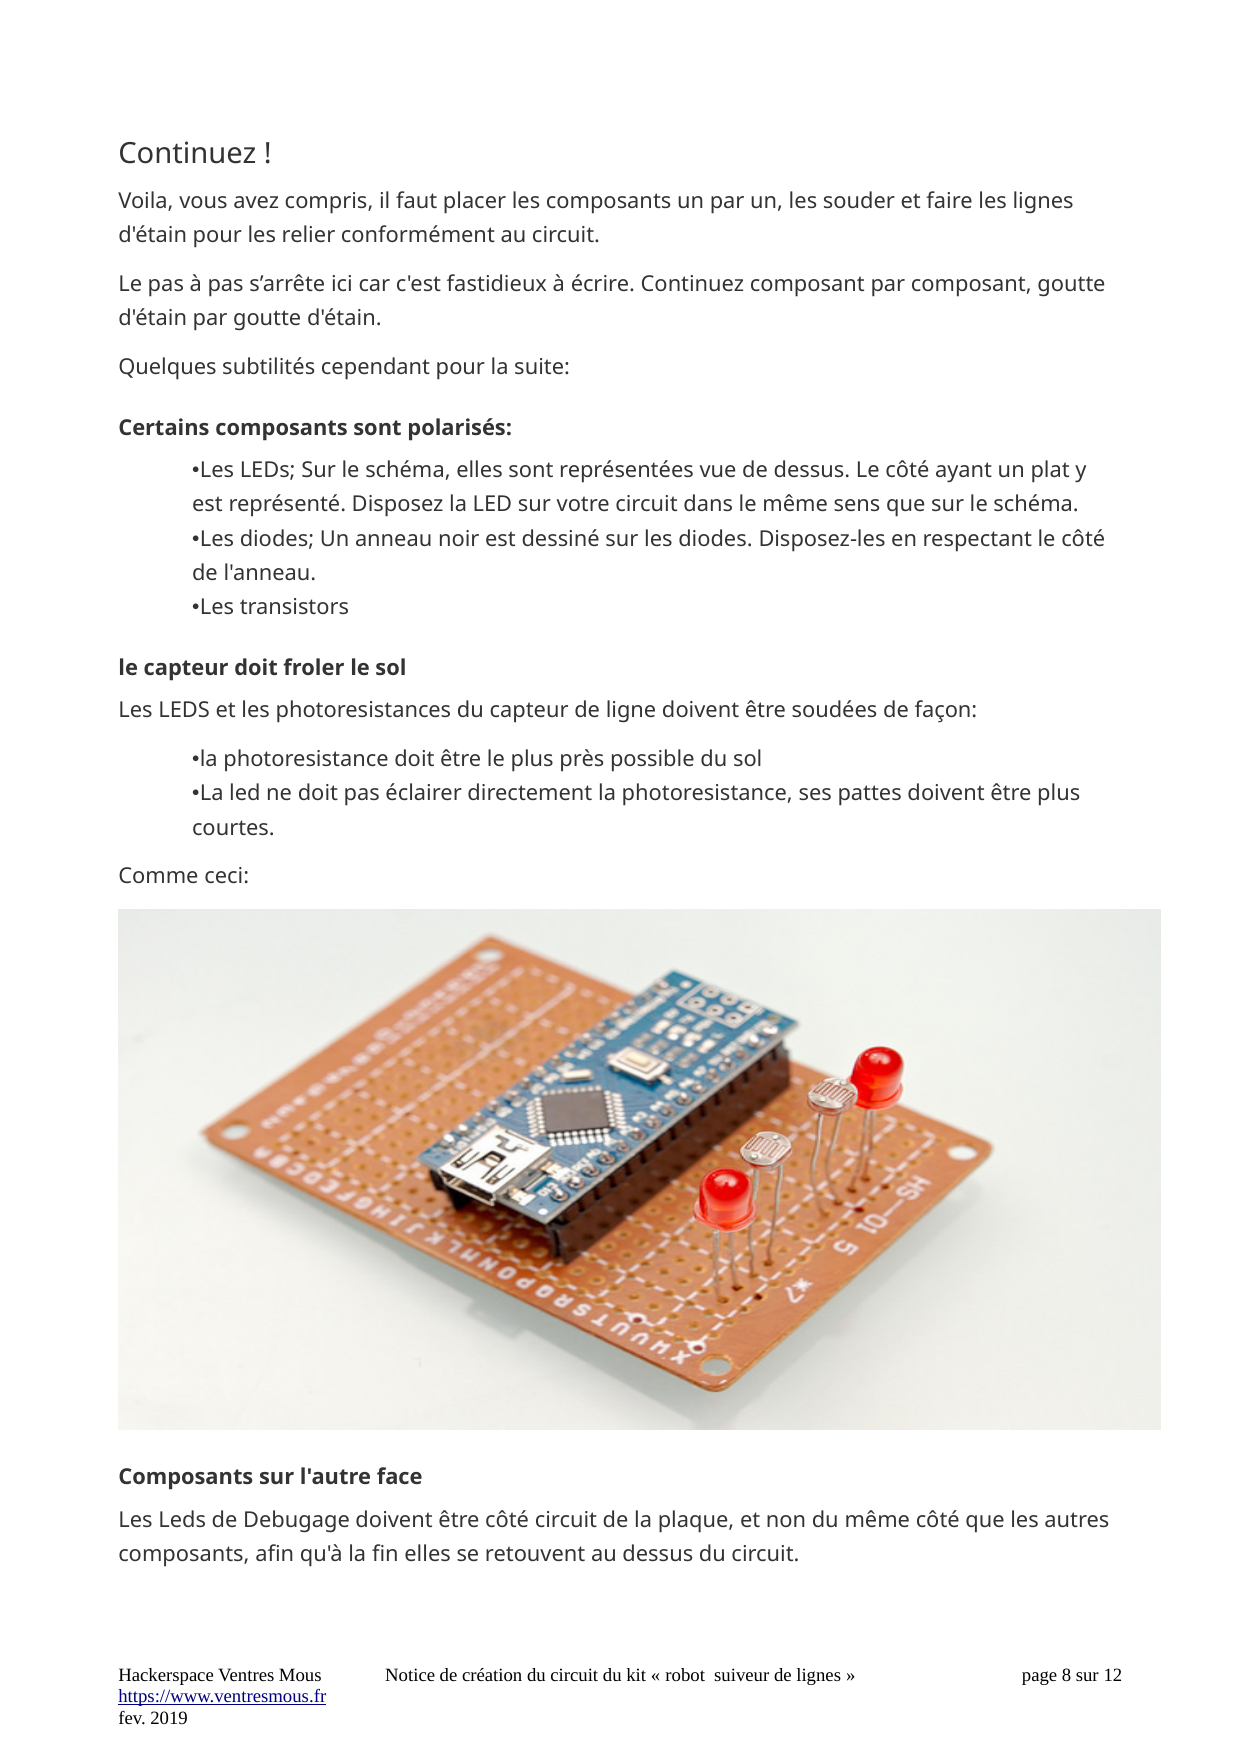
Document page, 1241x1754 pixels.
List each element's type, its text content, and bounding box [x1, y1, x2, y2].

subtitle Continuez ! [118, 133, 1122, 172]
list Les diodes; Un anneau noir est dessiné sur les diodes. Disposez-les en respectant le côté de l'anneau. [118, 523, 1122, 587]
text Les Leds de Debugage doivent être côté circuit de la plaque, et non du même côté que les autres composants, afin qu'à la fin elles se retouvent au dessus du circuit. [118, 1504, 1122, 1568]
list la photoresistance doit être le plus près possible du sol [118, 743, 1122, 773]
text Le pas à pas s’arrête ici car c'est fastidieux à écrire. Continuez composant par composant, goutte d'étain par goutte d'étain. [118, 268, 1122, 332]
text Quelques subtilités cependant pour la suite: [118, 351, 1122, 381]
subtitle Certains composants sont polarisés: [118, 412, 1122, 442]
text Les LEDS et les photoresistances du capteur de ligne doivent être soudées de façon: [118, 694, 1122, 724]
subtitle Composants sur l'autre face [118, 1461, 1122, 1491]
text Voila, vous avez compris, il faut placer les composants un par un, les souder et faire les lignes d'étain pour les relier conformément au circuit. [118, 185, 1122, 249]
subtitle le capteur doit froler le sol [118, 652, 1122, 682]
text Comme ceci: [118, 860, 1122, 890]
list La led ne doit pas éclairer directement la photoresistance, ses pattes doivent être plus courtes. [118, 777, 1122, 841]
list Les transistors [118, 591, 1122, 621]
list Les LEDs; Sur le schéma, elles sont représentées vue de dessus. Le côté ayant un plat y est représenté. Disposez la LED sur votre circuit dans le même sens que sur le schéma. [118, 454, 1122, 518]
picture [118, 909, 1161, 1430]
